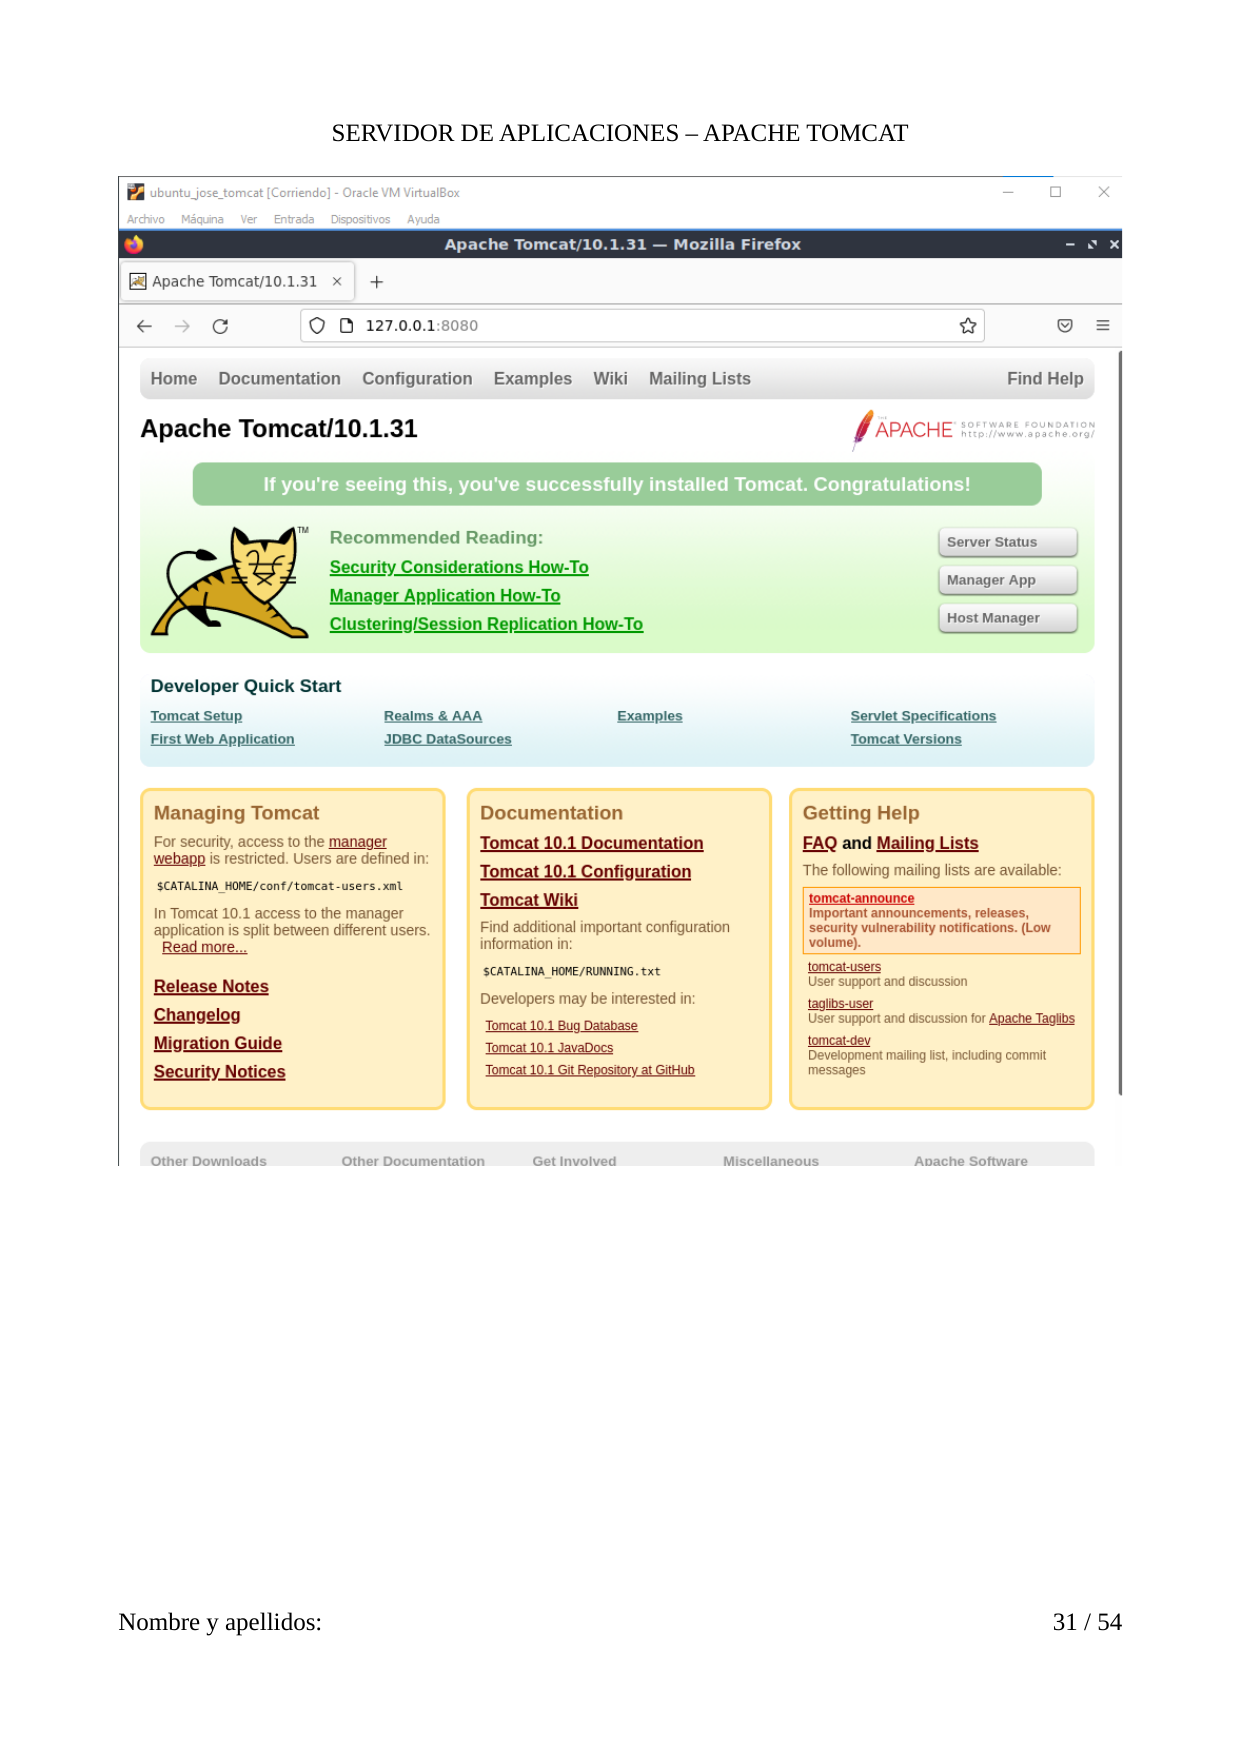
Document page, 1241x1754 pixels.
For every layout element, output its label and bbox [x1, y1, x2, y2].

picture [118, 176, 1123, 1166]
